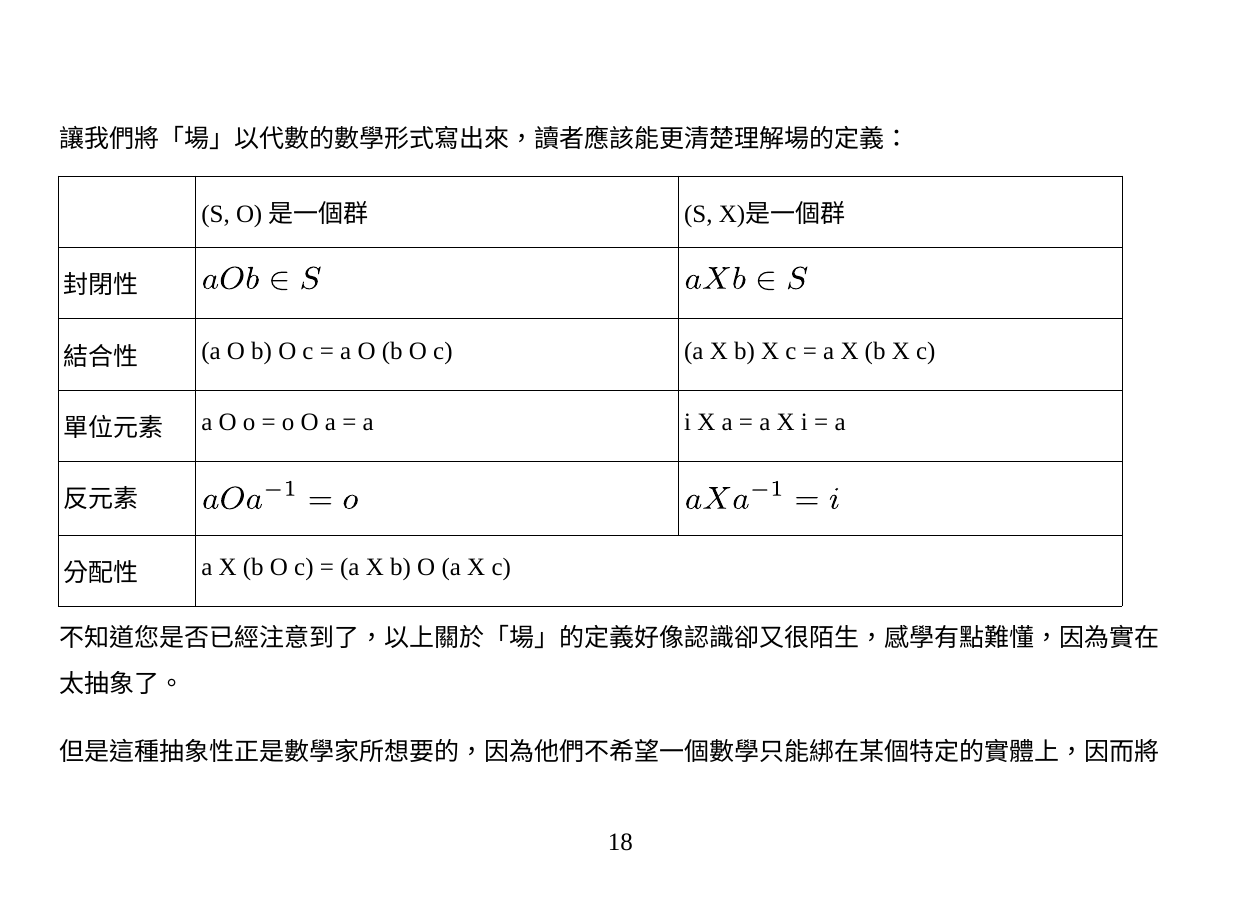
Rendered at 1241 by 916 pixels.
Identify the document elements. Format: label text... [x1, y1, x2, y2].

table_cell [679, 462, 1122, 534]
table_header [59, 177, 195, 247]
table_cell i X a = a X i = a [679, 391, 1122, 461]
table_cell 結合性 [59, 319, 195, 390]
table_cell [196, 462, 678, 534]
table_cell 單位元素 [59, 391, 195, 461]
text 但是這種抽象性正是數學家所想要的，因為他們不希望一個數學只能綁在某個特定的實體上，因而將 [59, 732, 1181, 768]
table_header (S, O) 是一個群 [196, 177, 678, 247]
table_header (S, X)是一個群 [679, 177, 1122, 247]
table_cell (a O b) O c = a O (b O c) [196, 319, 678, 390]
table_cell [679, 248, 1122, 318]
table_cell a X (b O c) = (a X b) O (a X c) [196, 536, 1122, 606]
table_cell 分配性 [59, 536, 195, 606]
text 不知道您是否已經注意到了，以上關於「場」的定義好像認識卻又很陌生，感學有點難懂，因為實在太抽象了。 [59, 618, 1181, 699]
table_cell [196, 248, 678, 318]
table_cell (a X b) X c = a X (b X c) [679, 319, 1122, 390]
table_cell 封閉性 [59, 248, 195, 318]
table_cell a O o = o O a = a [196, 391, 678, 461]
text 讓我們將「場」以代數的數學形式寫出來，讀者應該能更清楚理解場的定義： [59, 118, 1181, 155]
table_cell 反元素 [59, 462, 195, 534]
